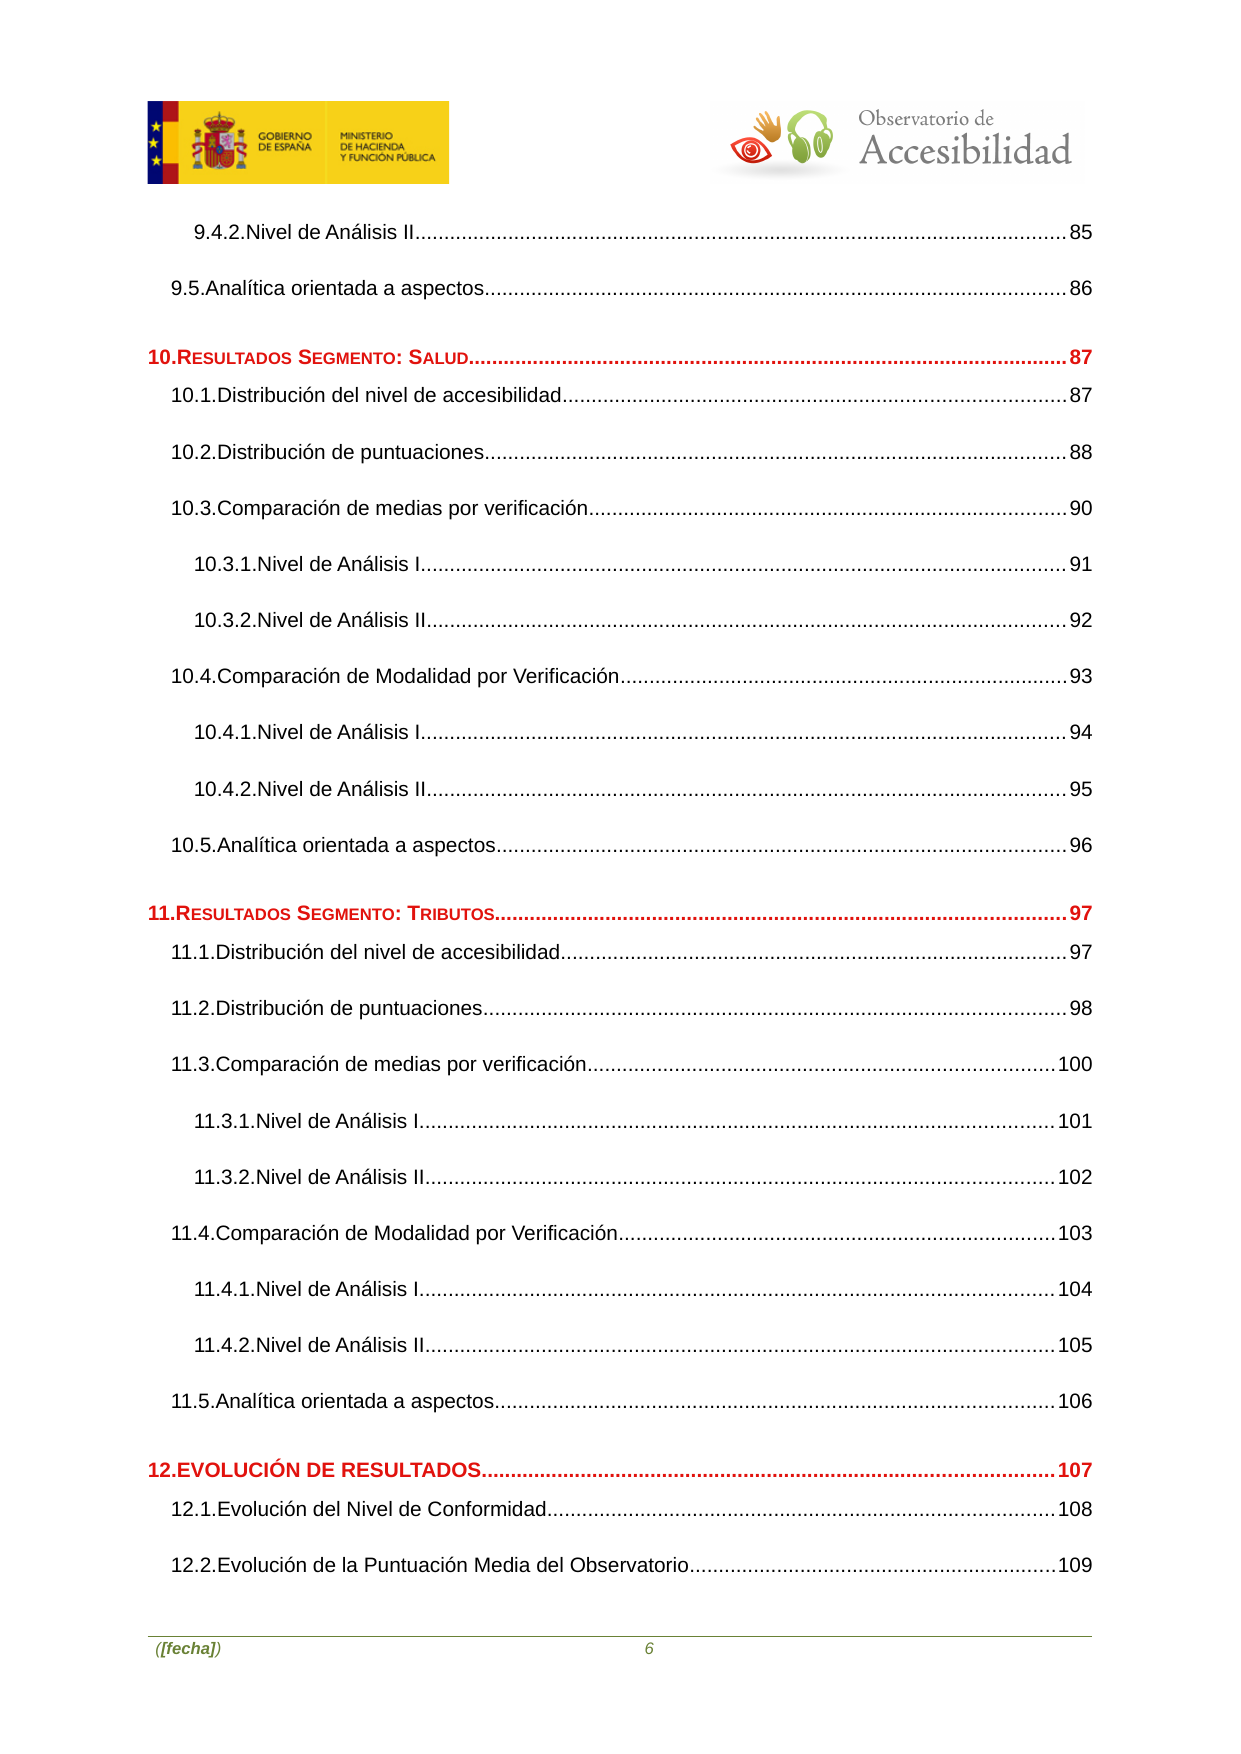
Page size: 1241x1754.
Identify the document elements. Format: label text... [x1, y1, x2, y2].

text 11.5.Analítica orientada a aspectos 106 [171, 1389, 1092, 1413]
text 11.Resultados Segmento: Tributos 97 [148, 901, 1092, 925]
text 10.3.2.Nivel de Análisis II 92 [193, 608, 1092, 632]
text 11.1.Distribución del nivel de accesibilidad 97 [171, 940, 1092, 964]
text 10.Resultados Segmento: Salud 87 [148, 344, 1092, 368]
text 12.2.Evolución de la Puntuación Media del Observatorio 109 [171, 1553, 1092, 1577]
text 11.4.1.Nivel de Análisis I 104 [193, 1277, 1092, 1301]
text 11.3.Comparación de medias por verificación 100 [171, 1052, 1092, 1076]
picture [147, 101, 450, 184]
text 9.4.2.Nivel de Análisis II 85 [193, 220, 1092, 244]
text 10.2.Distribución de puntuaciones 88 [171, 439, 1092, 463]
text 10.4.1.Nivel de Análisis I 94 [193, 720, 1092, 744]
text 11.3.1.Nivel de Análisis I 101 [193, 1108, 1092, 1132]
text 11.2.Distribución de puntuaciones 98 [171, 996, 1092, 1020]
text 9.5.Analítica orientada a aspectos 86 [171, 276, 1092, 300]
picture [710, 101, 1086, 184]
text 11.4.Comparación de Modalidad por Verificación 103 [171, 1221, 1092, 1245]
text 10.4.2.Nivel de Análisis II 95 [193, 776, 1092, 800]
text 10.4.Comparación de Modalidad por Verificación 93 [171, 664, 1092, 688]
text 10.1.Distribución del nivel de accesibilidad 87 [171, 383, 1092, 407]
text 10.3.Comparación de medias por verificación 90 [171, 496, 1092, 519]
text 11.4.2.Nivel de Análisis II 105 [193, 1333, 1092, 1357]
text 12.1.Evolución del Nivel de Conformidad 108 [171, 1497, 1092, 1521]
text 10.5.Analítica orientada a aspectos 96 [171, 832, 1092, 856]
text 11.3.2.Nivel de Análisis II 102 [193, 1164, 1092, 1188]
text 10.3.1.Nivel de Análisis I 91 [193, 552, 1092, 576]
text 12.EVOLUCIÓN DE RESULTADOS 107 [148, 1458, 1092, 1482]
